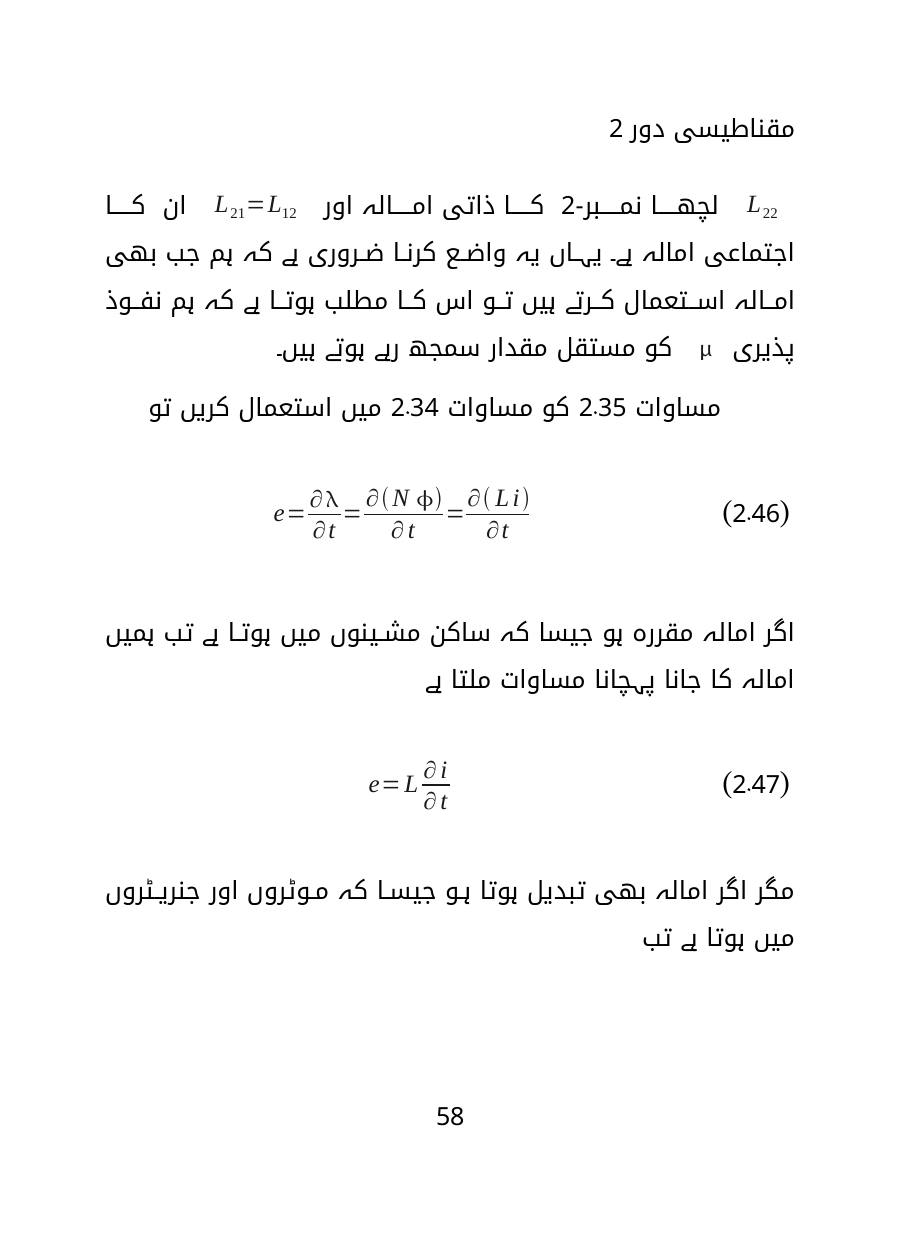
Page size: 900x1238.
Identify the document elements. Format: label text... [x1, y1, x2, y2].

table_header [105, 750, 706, 833]
text اگر امالہ مقررہ ہو جیسا کہ ساکن مشینوں میں ہوتا ہے تب ہمیں امالہ کا جانا پہچانا مساوات ملتا ہے [105, 609, 795, 704]
table_header (2.46) [691, 479, 795, 562]
table_header [105, 479, 691, 562]
text مگر اگر امالہ بھی تبدیل ہوتا ہو جیسا کہ موٹروں اور جنریٹروں میں ہوتا ہے تب [105, 867, 795, 962]
text لچھا نمبر-2 کا ذاتی امالہ اور ان کا اجتماعی امالہ ہے۔ یہاں یہ واضع کرنا ضروری ہے کہ ہم جب بھی امالہ استعمال کرتے ہیں تو اس کا مطلب ہوتا ہے کہ ہم نفوذ پذیری کو مستقل مقدار سمجھ رہے ہوتے ہیں۔ [105, 182, 795, 372]
text مساوات 2.35 کو مساوات 2.34 میں استعمال کریں تو [105, 384, 795, 432]
table_header (2.47) [706, 750, 795, 833]
